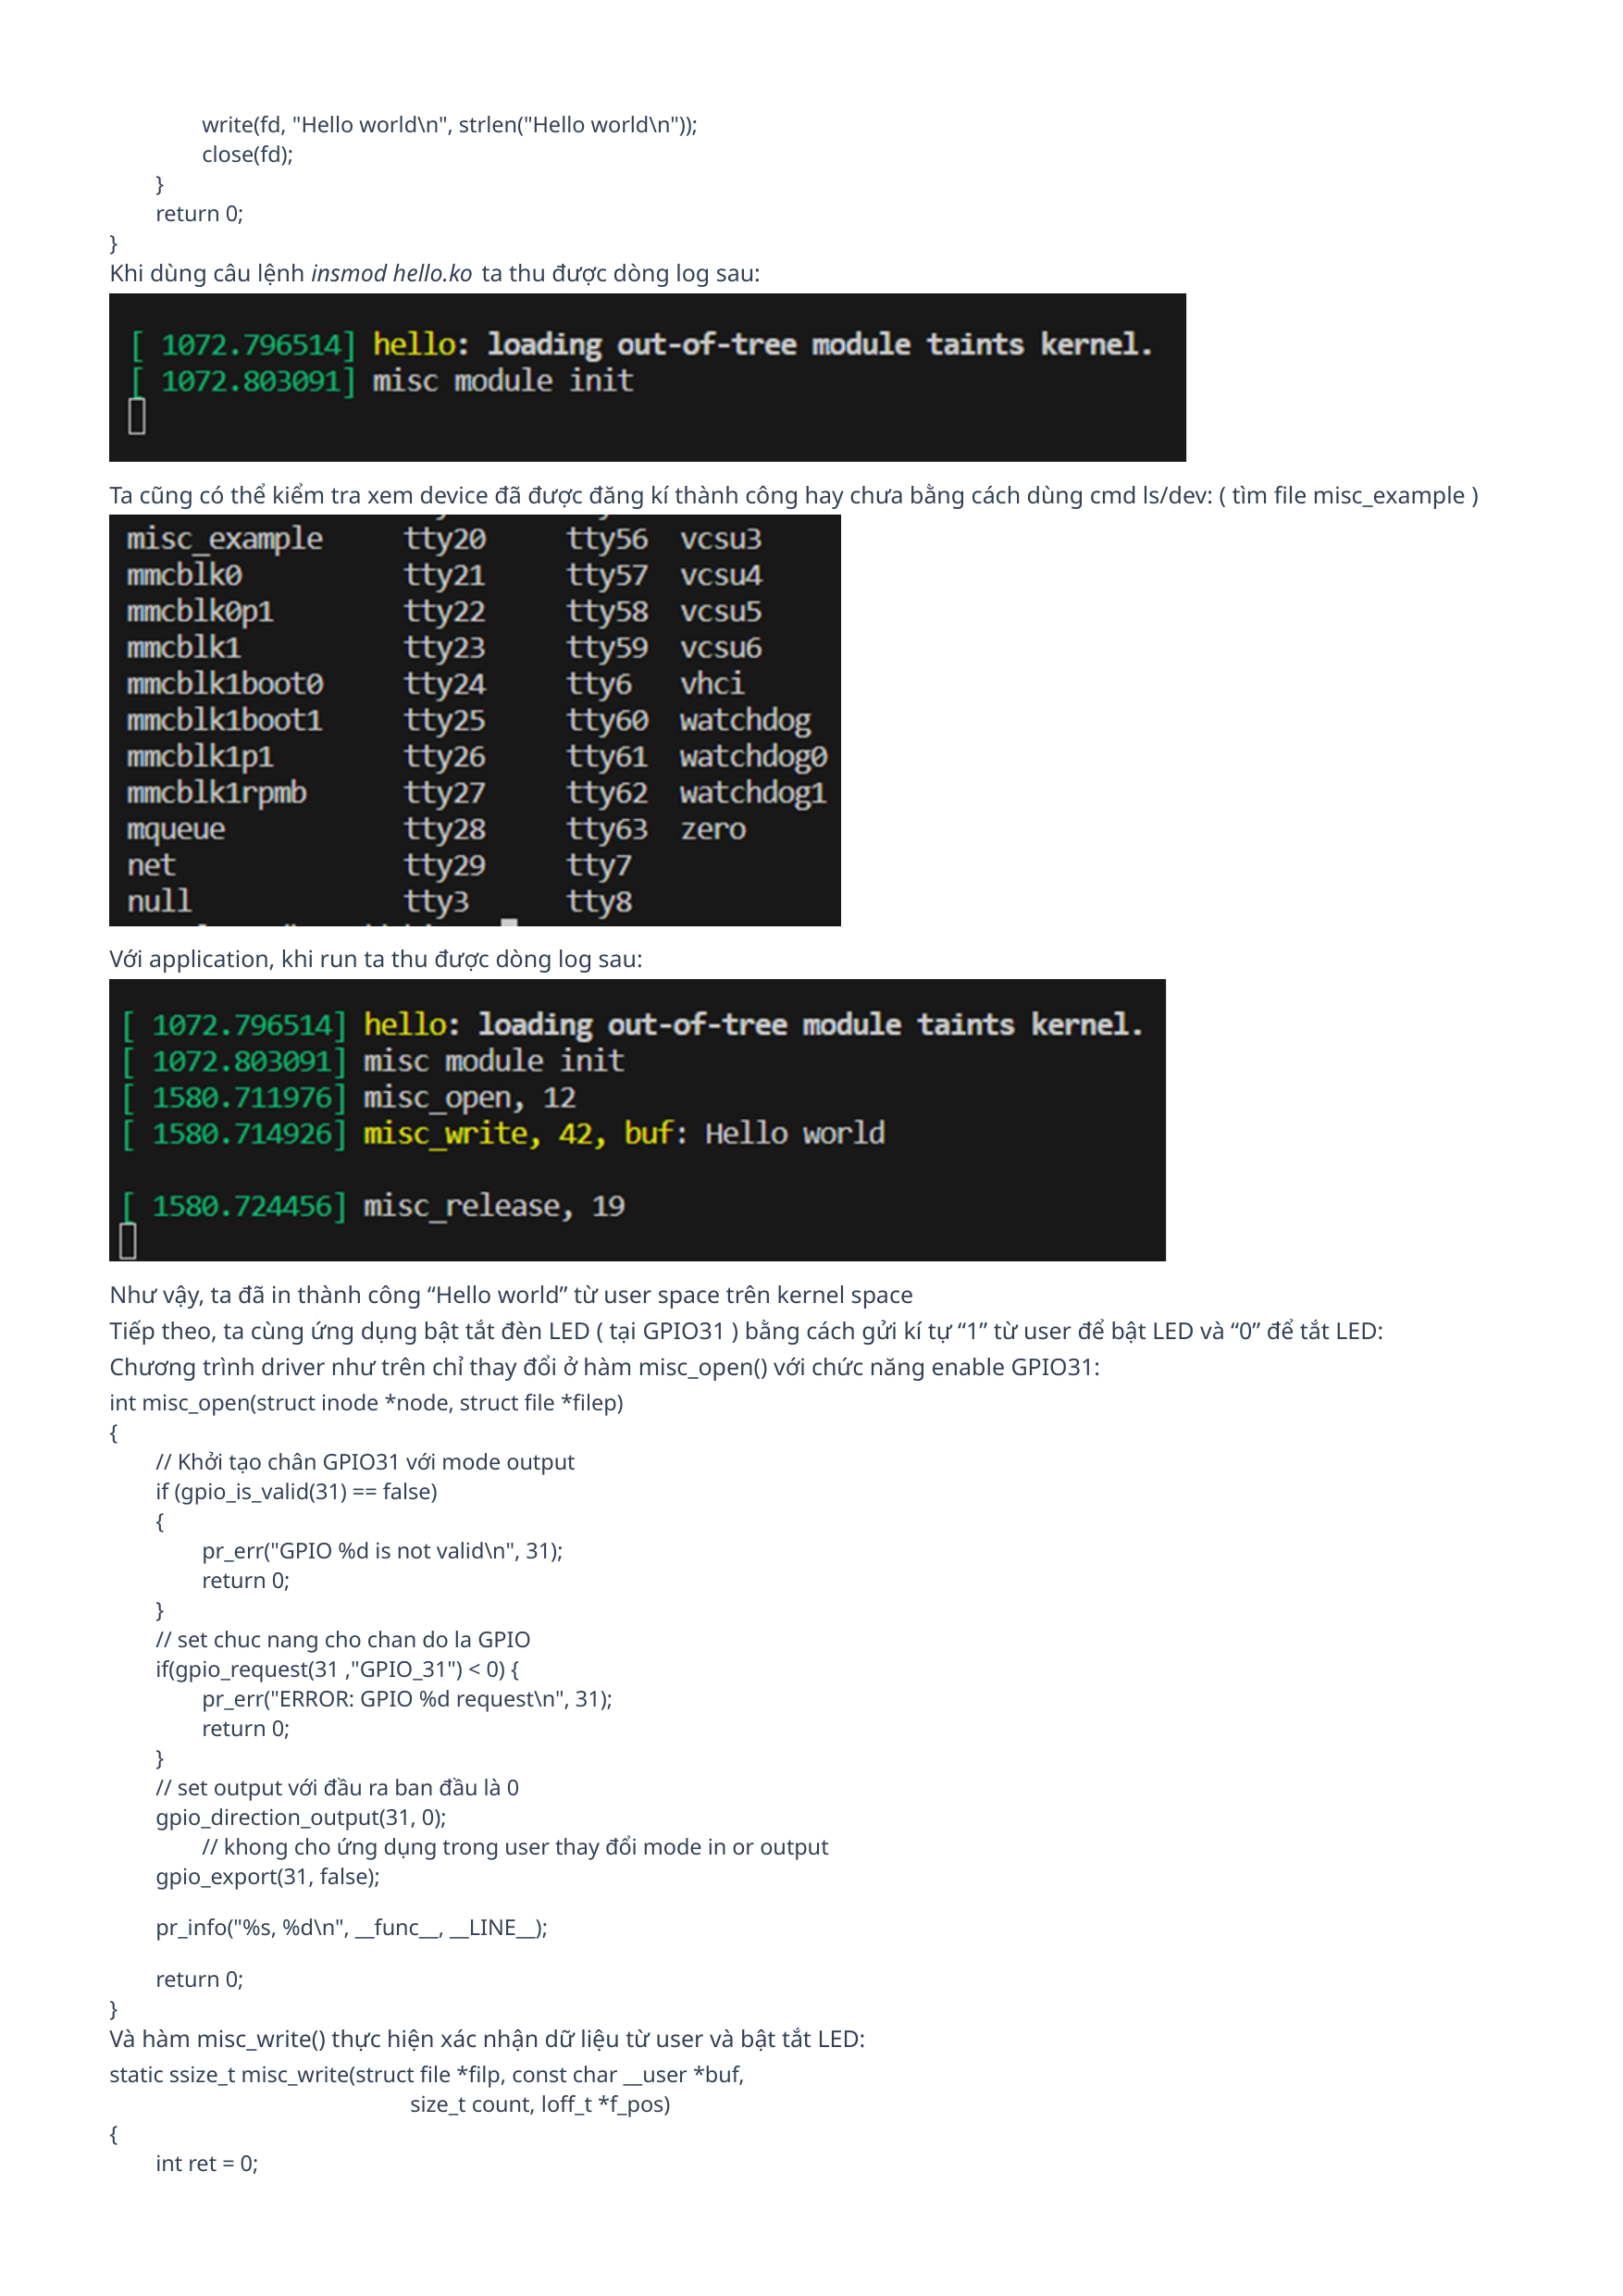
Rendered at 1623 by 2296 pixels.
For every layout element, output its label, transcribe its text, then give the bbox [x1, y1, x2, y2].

text gpio_export(31, false); [109, 1861, 1514, 1891]
text Với application, khi run ta thu được dòng log sau: [109, 943, 1514, 974]
text // Khởi tạo chân GPIO31 với mode output [109, 1446, 1514, 1476]
text } [109, 1743, 1514, 1772]
text return 0; [109, 198, 1514, 228]
text { [109, 2118, 1514, 2148]
text // set output với đầu ra ban đầu là 0 [109, 1772, 1514, 1802]
text size_t count, loff_t *f_pos) [109, 2089, 1514, 2118]
text } [109, 1993, 1514, 2023]
text int misc_open(struct inode *node, struct file *filep) [109, 1387, 1514, 1417]
text } [109, 1595, 1514, 1624]
text { [109, 1417, 1514, 1446]
text close(fd); [109, 139, 1514, 168]
text Tiếp theo, ta cùng ứng dụng bật tắt đèn LED ( tại GPIO31 ) bằng cách gửi kí tự “1” từ user để bật LED và “0” để tắt LED: [109, 1315, 1514, 1347]
text { [109, 1506, 1514, 1535]
text static ssize_t misc_write(struct file *filp, const char __user *buf, [109, 2059, 1514, 2089]
text return 0; [109, 1565, 1514, 1595]
text Chương trình driver như trên chỉ thay đổi ở hàm misc_open() với chức năng enable GPIO31: [109, 1351, 1514, 1383]
picture [109, 515, 841, 926]
text pr_info("%s, %d\n", __func__, __LINE__); [109, 1913, 1514, 1942]
text write(fd, "Hello world\n", strlen("Hello world\n")); [109, 109, 1514, 139]
text return 0; [109, 1964, 1514, 1993]
picture [109, 293, 1187, 462]
text Và hàm misc_write() thực hiện xác nhận dữ liệu từ user và bật tắt LED: [109, 2023, 1514, 2054]
text // set chuc nang cho chan do la GPIO [109, 1624, 1514, 1654]
text gpio_direction_output(31, 0); [109, 1802, 1514, 1831]
text // khong cho ứng dụng trong user thay đổi mode in or output [109, 1831, 1514, 1861]
text pr_err("GPIO %d is not valid\n", 31); [109, 1535, 1514, 1565]
text } [109, 228, 1514, 257]
text } [109, 168, 1514, 198]
picture [109, 979, 1167, 1261]
text Ta cũng có thể kiểm tra xem device đã được đăng kí thành công hay chưa bằng cách dùng cmd ls/dev: ( tìm file misc_example ) [109, 478, 1514, 510]
text if(gpio_request(31 ,"GPIO_31") < 0) { [109, 1654, 1514, 1683]
text int ret = 0; [109, 2148, 1514, 2178]
text Như vậy, ta đã in thành công “Hello world” từ user space trên kernel space [109, 1279, 1514, 1310]
text pr_err("ERROR: GPIO %d request\n", 31); [109, 1683, 1514, 1713]
text return 0; [109, 1713, 1514, 1743]
text if (gpio_is_valid(31) == false) [109, 1476, 1514, 1506]
text Khi dùng câu lệnh insmod hello.ko ta thu được dòng log sau: [109, 257, 1514, 289]
